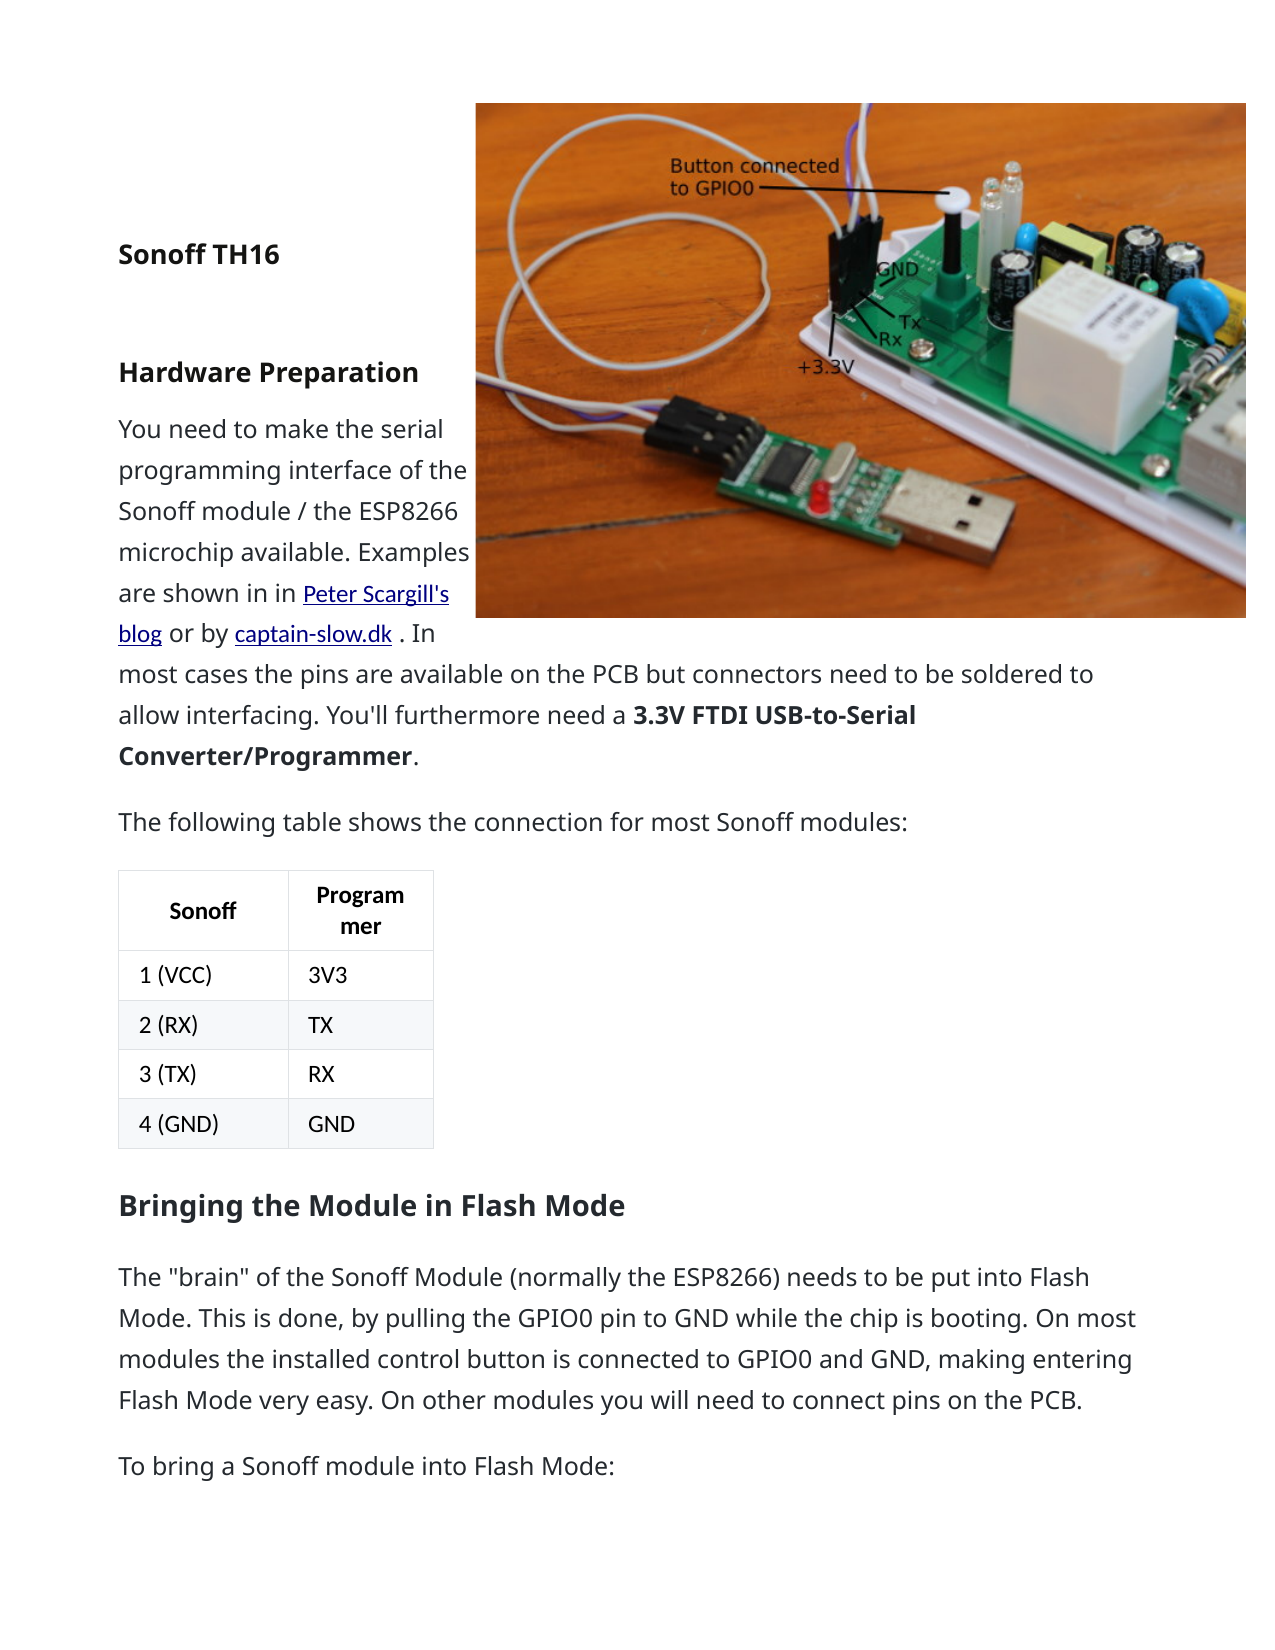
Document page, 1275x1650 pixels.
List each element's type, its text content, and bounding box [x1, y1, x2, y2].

text You need to make the serial programming interface of the Sonoff module / the ESP8266 microchip available. Examples are shown in in Peter Scargill's blog or by captain-slow.dk . In most cases the pins are available on the PCB but connectors need to be soldered to allow interfacing. You'll furthermore need a 3.3V FTDI USB-to-Serial Converter/Programmer. [118, 412, 1157, 773]
table_header Programmer [289, 871, 433, 950]
table_cell 2 (RX) [119, 1001, 288, 1049]
table_cell 4 (GND) [119, 1099, 288, 1148]
table_cell 3 (TX) [119, 1050, 288, 1098]
table_cell RX [289, 1050, 433, 1098]
table_cell GND [289, 1099, 433, 1148]
text Hardware Preparation [118, 353, 475, 390]
text The "brain" of the Sonoff Module (normally the ESP8266) needs to be put into Flash Mode. This is done, by pulling the GPIO0 pin to GND while the chip is booting. On most modules the installed control button is connected to GPIO0 and GND, making entering Flash Mode very easy. On other modules you will need to connect pins on the PCB. [118, 1260, 1157, 1416]
subtitle Bringing the Module in Flash Mode [118, 1185, 1157, 1225]
table_header Sonoff [119, 871, 288, 950]
text To bring a Sonoff module into Flash Mode: [118, 1448, 1157, 1482]
table_cell 1 (VCC) [119, 951, 288, 999]
text Sonoff TH16 [118, 236, 475, 272]
table_cell TX [289, 1001, 433, 1049]
picture [475, 103, 1246, 618]
text The following table shows the connection for most Sonoff modules: [118, 804, 1157, 838]
table_cell 3V3 [289, 951, 433, 999]
